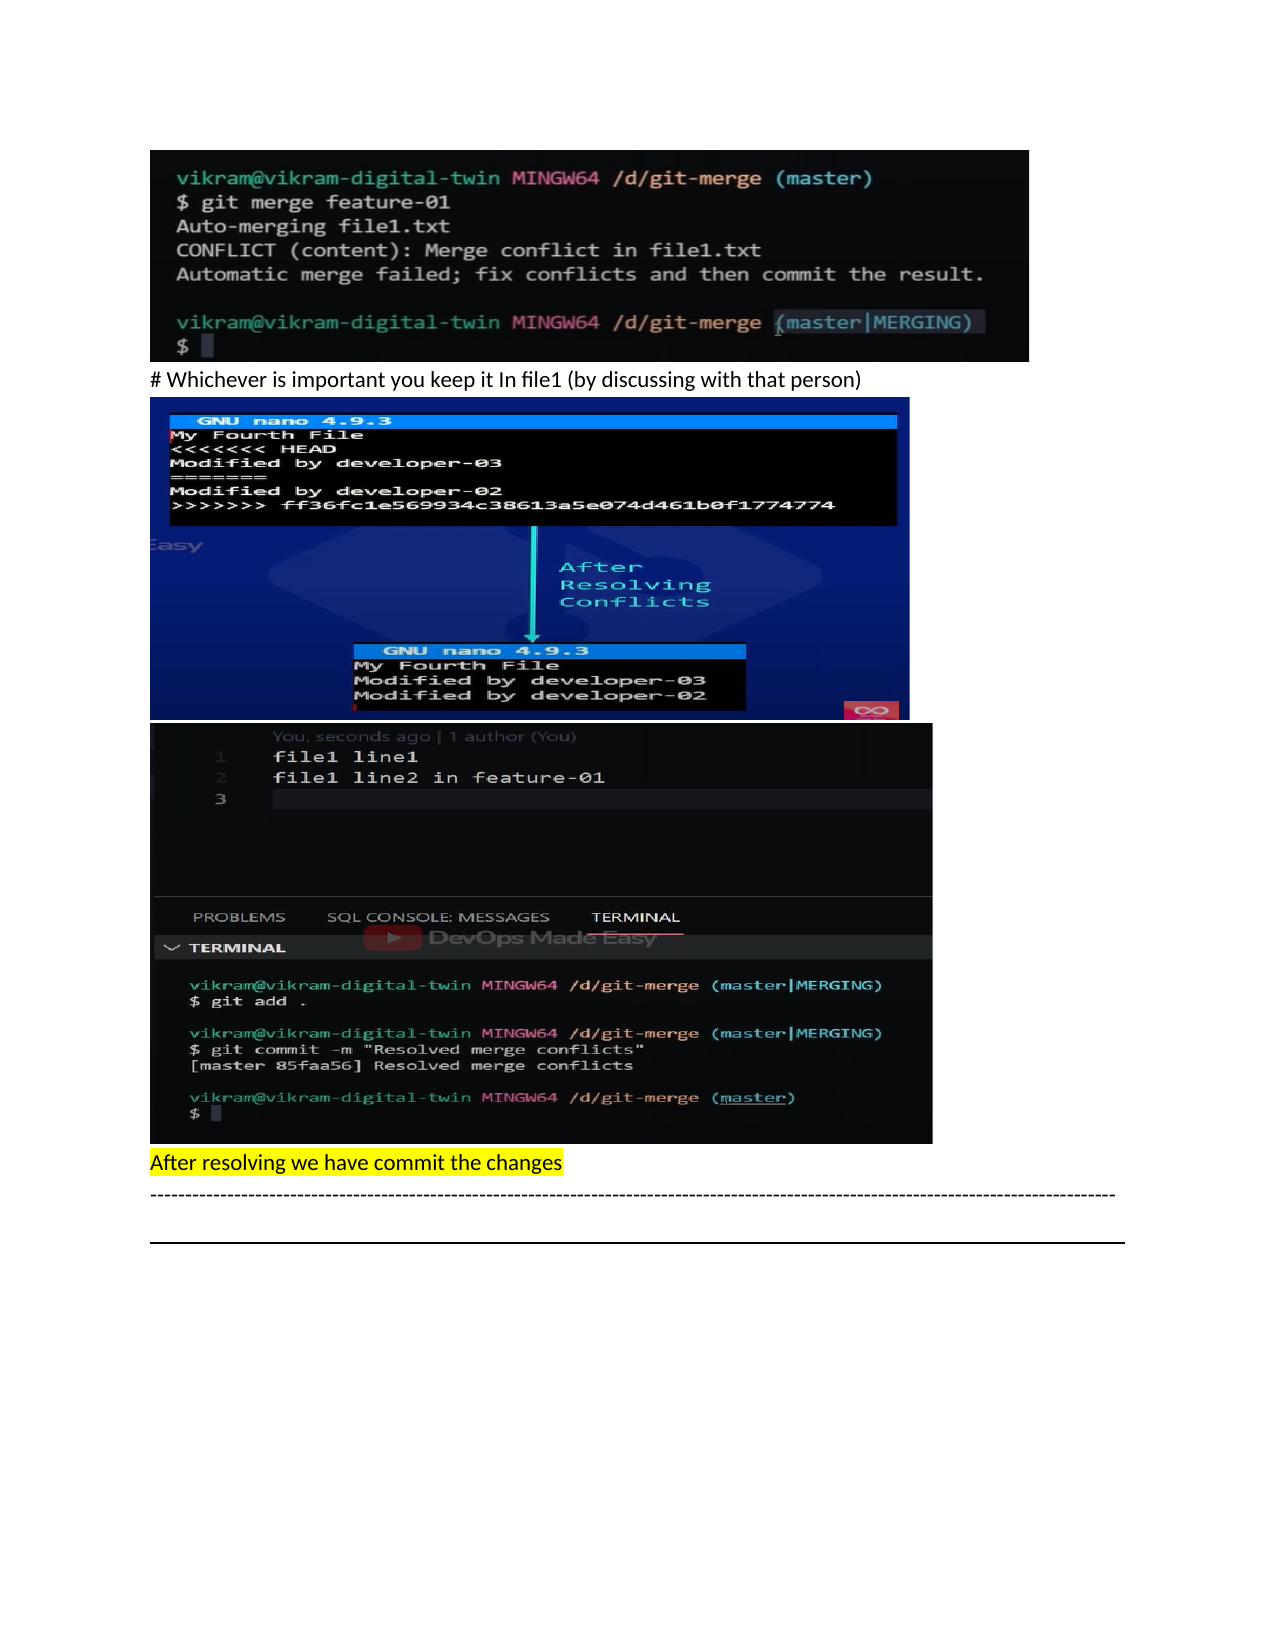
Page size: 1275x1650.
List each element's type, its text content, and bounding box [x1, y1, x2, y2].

text # Whichever is important you keep it In file1 (by discussing with that person) [150, 366, 1125, 720]
text ------------------------------------------------------------------------------------------------------------------------------------------ [150, 1180, 1125, 1208]
text After resolving we have commit the changes [150, 1148, 1125, 1176]
